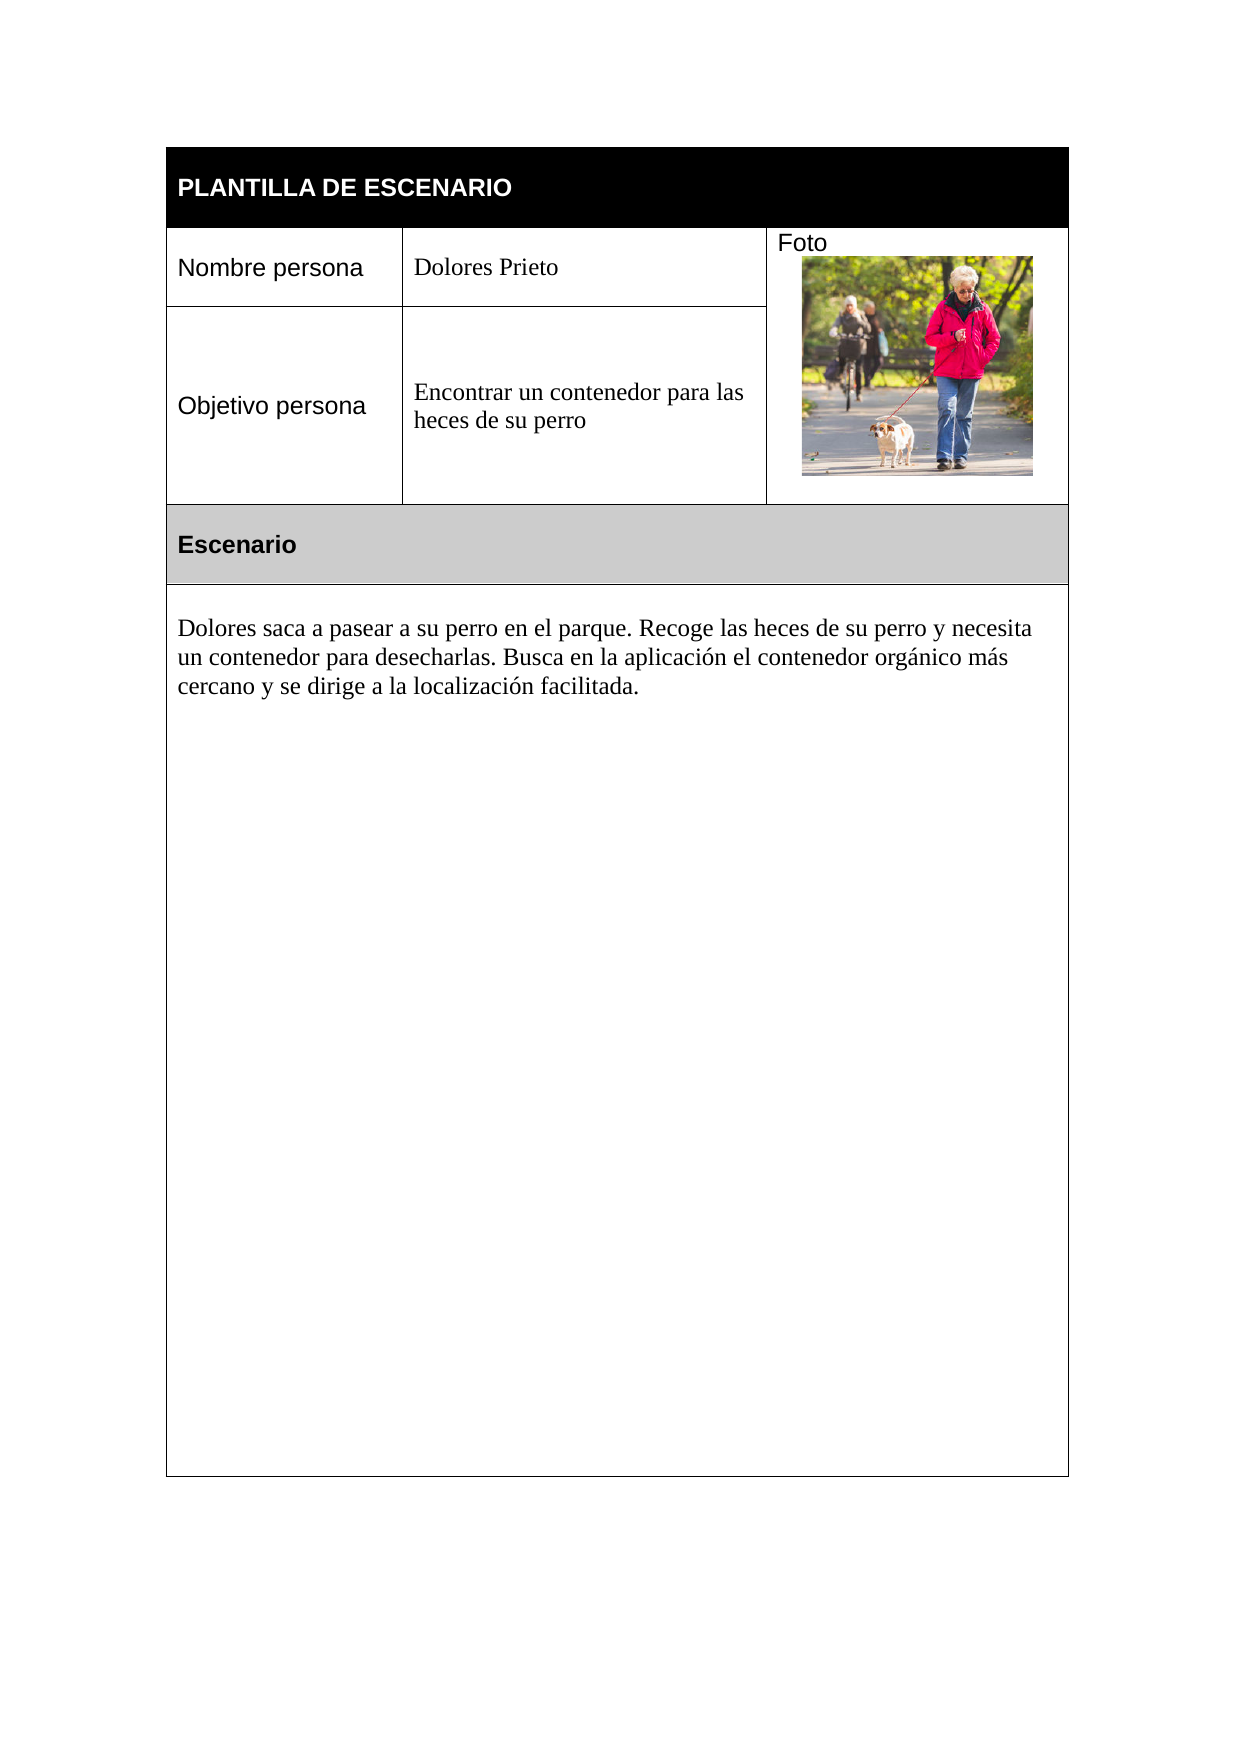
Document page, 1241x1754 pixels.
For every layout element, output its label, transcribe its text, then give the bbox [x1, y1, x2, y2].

table_cell Dolores Prieto [403, 228, 766, 306]
table_cell Dolores saca a pasear a su perro en el parque. Recoge las heces de su perro y necesita un contenedor para desecharlas. Busca en la aplicación el contenedor orgánico más cercano y se dirige a la localización facilitada. [167, 585, 1068, 1476]
table_cell Encontrar un contenedor para las heces de su perro [403, 307, 766, 504]
table_header PLANTILLA DE ESCENARIO [167, 148, 1068, 227]
picture [801, 256, 1033, 476]
table_cell Objetivo persona [167, 307, 402, 504]
table_cell Nombre persona [167, 228, 402, 306]
table_cell Foto [767, 228, 1068, 504]
table_cell Escenario [167, 505, 1068, 583]
